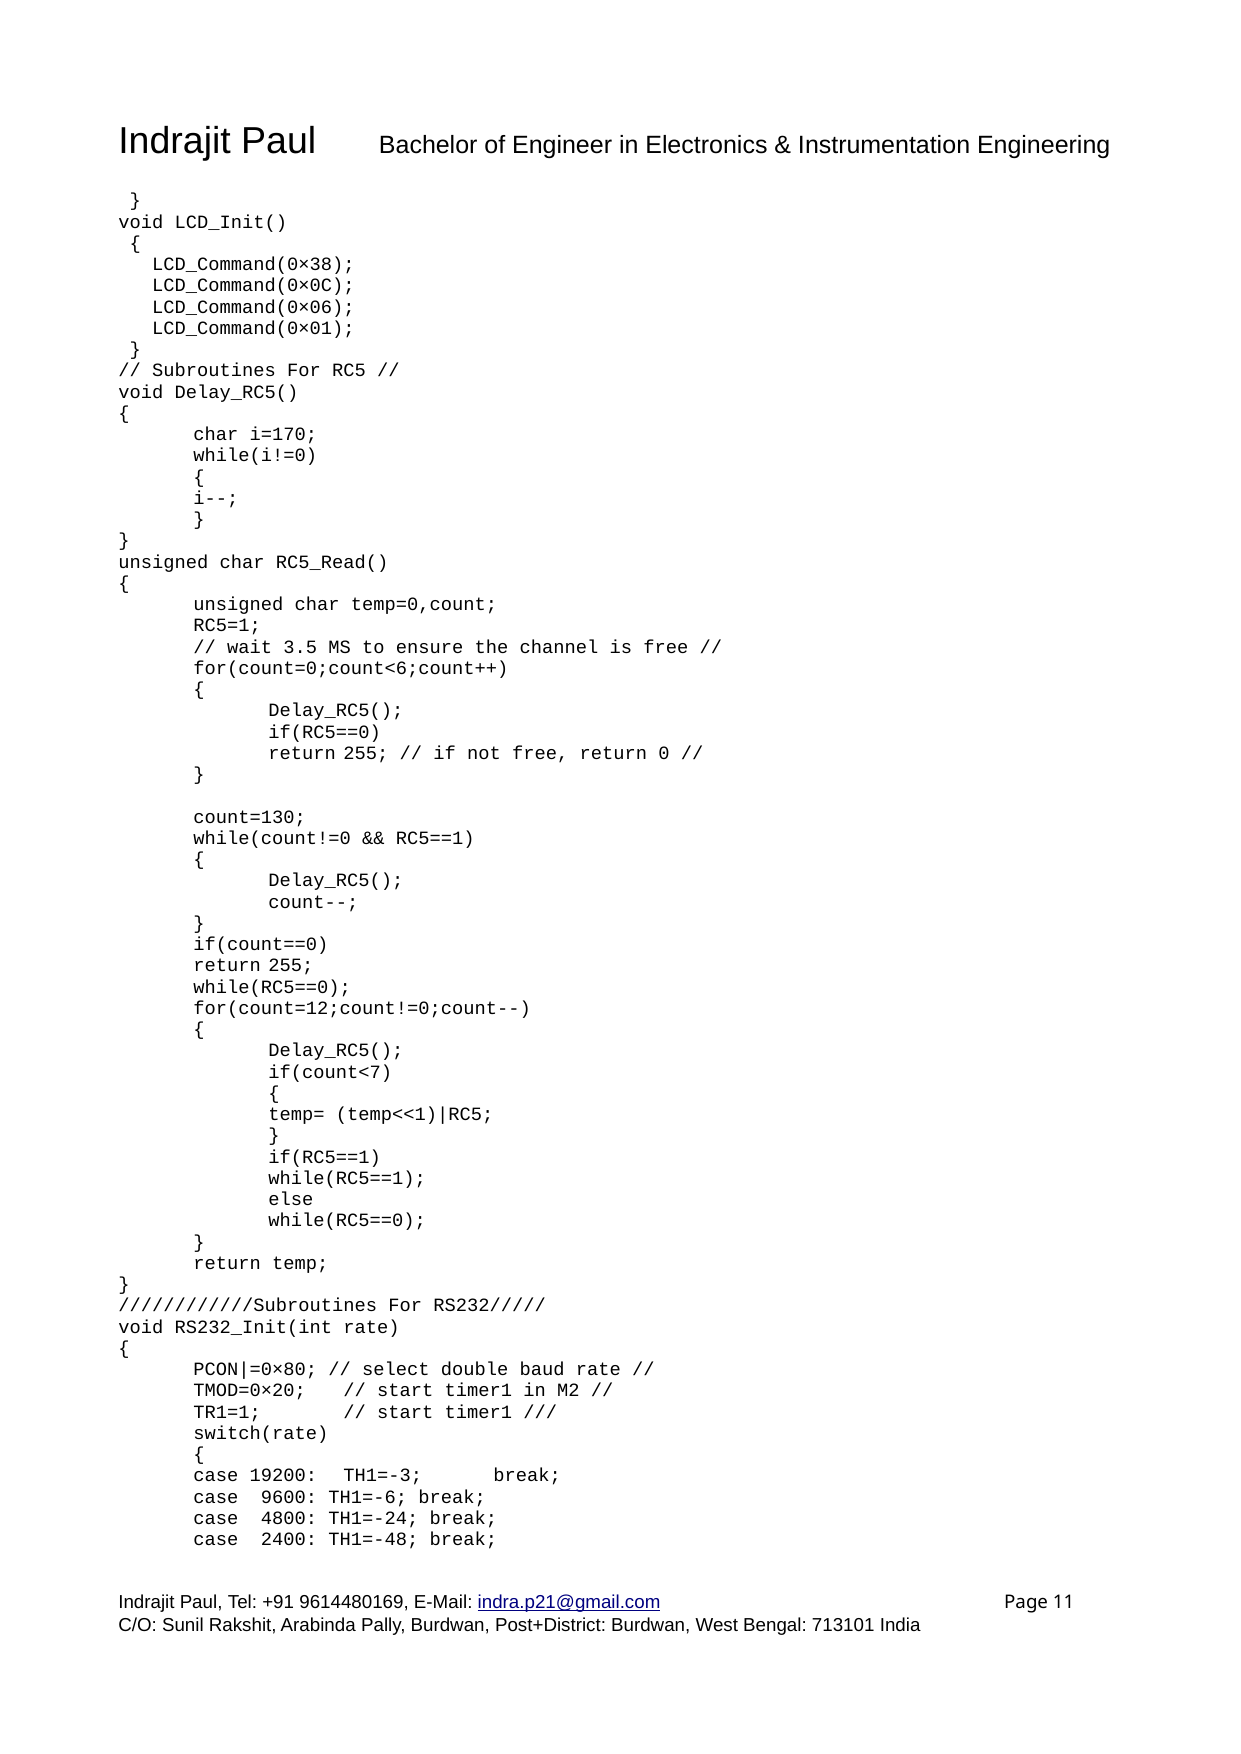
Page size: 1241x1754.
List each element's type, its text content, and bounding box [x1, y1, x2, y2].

text } [118, 531, 1122, 552]
text LCD_Command(0×0C); [118, 276, 1122, 297]
text { [118, 234, 1122, 255]
text if(count<7) [118, 1062, 1122, 1084]
text TR1=1; // start timer1 /// [118, 1402, 1122, 1424]
text count--; [118, 892, 1122, 914]
text return 255; // if not free, return 0 // [118, 744, 1122, 765]
text } [118, 765, 1122, 786]
text } [118, 914, 1122, 935]
text for(count=0;count<6;count++) [118, 659, 1122, 680]
text } [118, 1275, 1122, 1296]
text Delay_RC5(); [118, 1041, 1122, 1062]
text void RS232_Init(int rate) [118, 1317, 1122, 1339]
text } [118, 1126, 1122, 1147]
text while(RC5==0); [118, 1211, 1122, 1232]
text LCD_Command(0×01); [118, 319, 1122, 340]
text void LCD_Init() [118, 212, 1122, 234]
text RC5=1; [118, 616, 1122, 637]
text char i=170; [118, 425, 1122, 446]
text TMOD=0×20; // start timer1 in M2 // [118, 1381, 1122, 1402]
text while(RC5==0); [118, 977, 1122, 999]
text for(count=12;count!=0;count--) [118, 999, 1122, 1020]
text { [118, 1339, 1122, 1360]
text if(RC5==1) [118, 1147, 1122, 1169]
text void Delay_RC5() [118, 382, 1122, 404]
text Delay_RC5(); [118, 871, 1122, 892]
text { [118, 680, 1122, 701]
text { [118, 574, 1122, 595]
text } [118, 340, 1122, 361]
text } [118, 191, 1122, 212]
text { [118, 404, 1122, 425]
text // Subroutines For RC5 // [118, 361, 1122, 382]
text } [118, 1232, 1122, 1254]
text while(count!=0 && RC5==1) [118, 829, 1122, 850]
text count=130; [118, 807, 1122, 829]
text case 9600: TH1=-6; break; [118, 1487, 1122, 1509]
text temp= (temp<<1)|RC5; [118, 1105, 1122, 1126]
text ////////////Subroutines For RS232///// [118, 1296, 1122, 1317]
text LCD_Command(0×06); [118, 297, 1122, 319]
text Delay_RC5(); [118, 701, 1122, 722]
text if(RC5==0) [118, 722, 1122, 744]
text while(i!=0) [118, 446, 1122, 467]
text PCON|=0×80; // select double baud rate // [118, 1360, 1122, 1381]
text unsigned char RC5_Read() [118, 552, 1122, 574]
text } [118, 510, 1122, 531]
text { [118, 467, 1122, 489]
text return temp; [118, 1254, 1122, 1275]
text if(count==0) [118, 935, 1122, 956]
text else [118, 1190, 1122, 1211]
text switch(rate) [118, 1424, 1122, 1445]
text { [118, 1084, 1122, 1105]
text unsigned char temp=0,count; [118, 595, 1122, 616]
text case 4800: TH1=-24; break; [118, 1509, 1122, 1530]
text return 255; [118, 956, 1122, 977]
text { [118, 850, 1122, 871]
text case 2400: TH1=-48; break; [118, 1530, 1122, 1551]
text { [118, 1020, 1122, 1041]
text while(RC5==1); [118, 1169, 1122, 1190]
text LCD_Command(0×38); [118, 255, 1122, 276]
text { [118, 1445, 1122, 1466]
text i--; [118, 489, 1122, 510]
text // wait 3.5 MS to ensure the channel is free // [118, 637, 1122, 659]
text case 19200: TH1=-3; break; [118, 1466, 1122, 1487]
